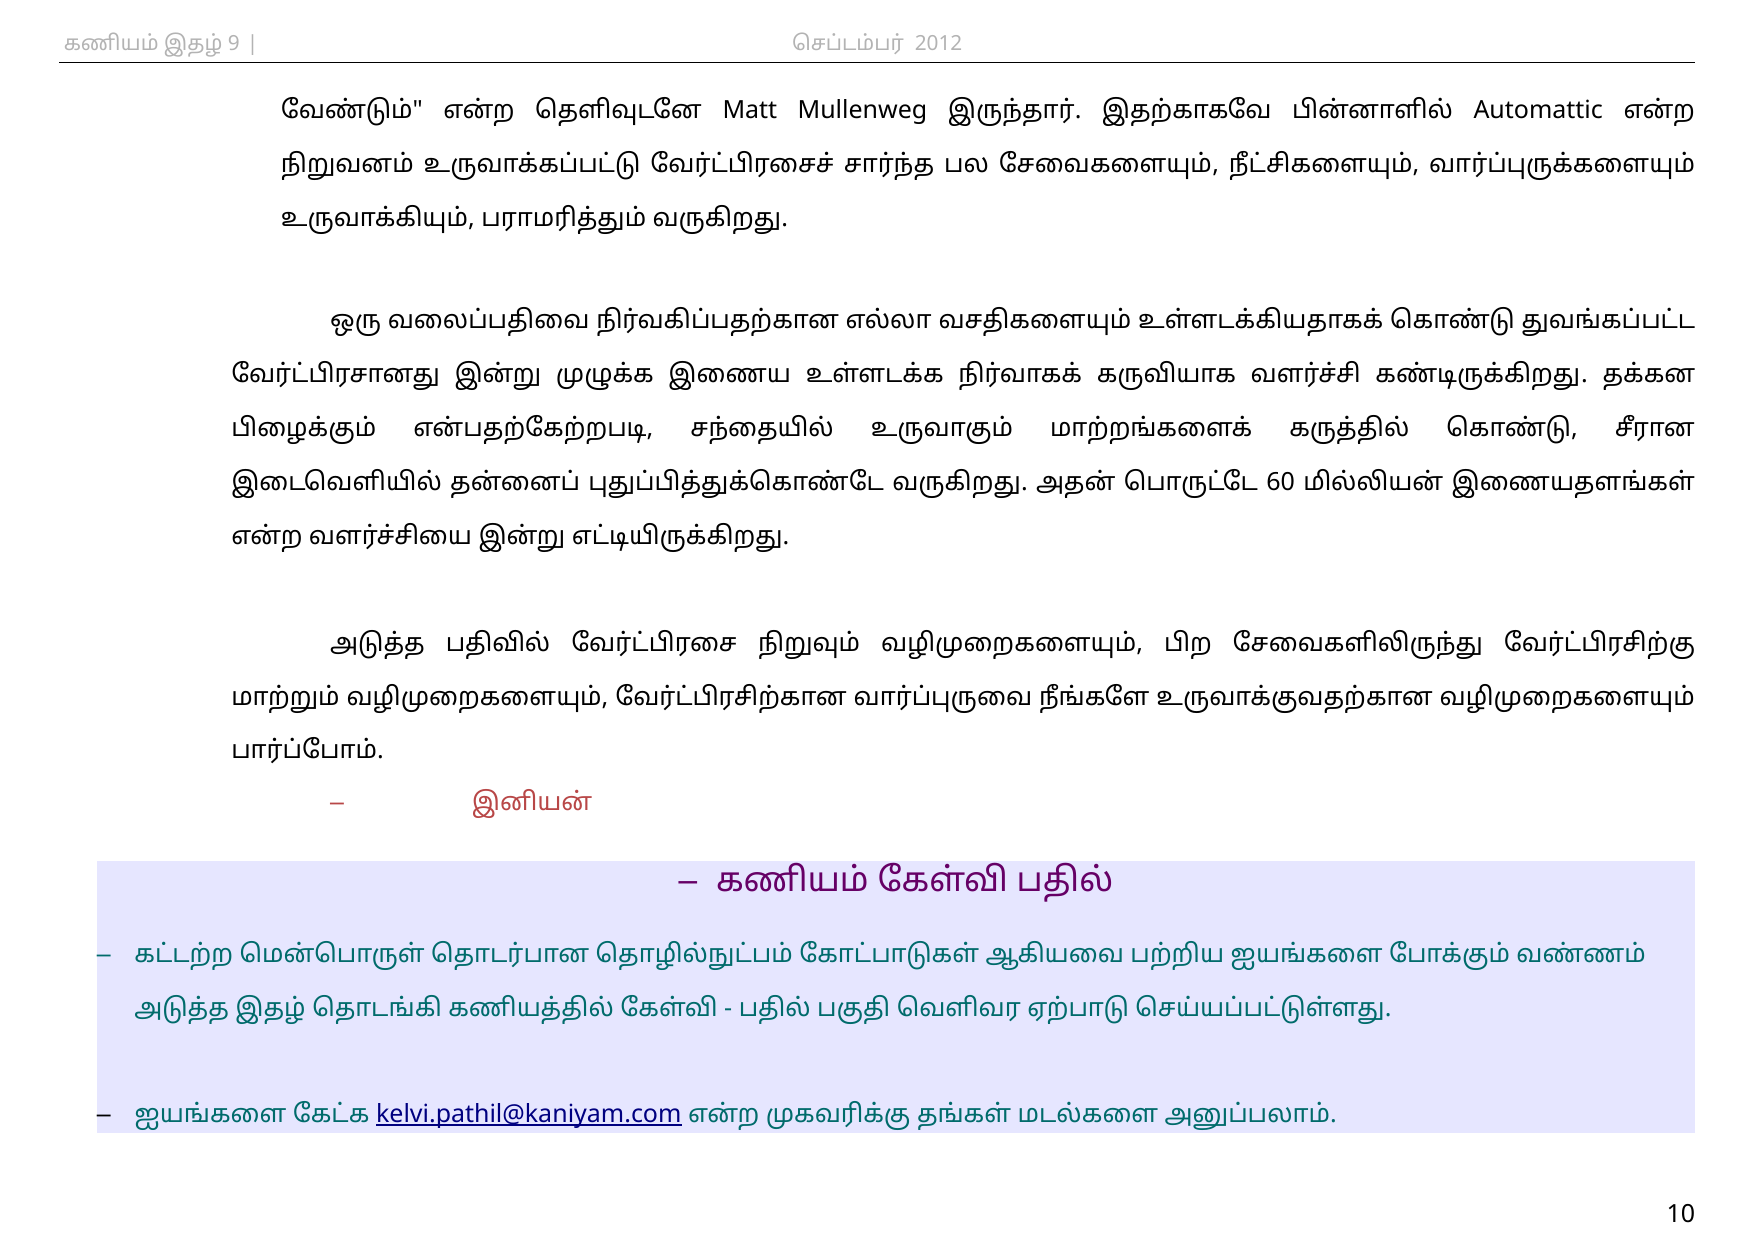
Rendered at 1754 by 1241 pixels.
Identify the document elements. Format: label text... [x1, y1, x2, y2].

list வேண்டும்" என்ற தெளிவுடனே Matt Mullenweg இருந்தார். இதற்காகவே பின்னாளில் Automattic என்ற நிறுவனம் உருவாக்கப்பட்டு வேர்ட்பிரசைச் சார்ந்த பல சேவைகளையும், நீட்சிகளையும், வார்ப்புருக்களையும் உருவாக்கியும், பராமரித்தும் வருகிறது. [281, 92, 1695, 237]
list கட்டற்ற மென்பொருள் தொடர்பான தொழில்நுட்பம் கோட்பாடுகள் ஆகியவை பற்றிய ஐயங்களை போக்கும் வண்ணம் அடுத்த இதழ் தொடங்கி கணியத்தில் கேள்வி - பதில் பகுதி வெளிவர ஏற்பாடு செய்யப்பட்டுள்ளது. [97, 939, 1695, 1026]
subtitle கணியம் கேள்வி பதில் [97, 861, 1695, 905]
text அடுத்த பதிவில் வேர்ட்பிரசை நிறுவும் வழிமுறைகளையும், பிற சேவைகளிலிருந்து வேர்ட்பிரசிற்கு மாற்றும் வழிமுறைகளையும், வேர்ட்பிரசிற்கான வார்ப்புருவை நீங்களே உருவாக்குவதற்கான வழிமுறைகளையும் பார்ப்போம். [231, 624, 1695, 769]
list ஐயங்களை கேட்க kelvi.pathil@kaniyam.com என்ற முகவரிக்கு தங்கள் மடல்களை அனுப்பலாம். [97, 1096, 1695, 1133]
list இனியன் [231, 788, 1695, 820]
text ஒரு வலைப்பதிவை நிர்வகிப்பதற்கான எல்லா வசதிகளையும் உள்ளடக்கியதாகக் கொண்டு துவங்கப்பட்ட வேர்ட்பிரசானது இன்று முழுக்க இணைய உள்ளடக்க நிர்வாகக் கருவியாக வளர்ச்சி கண்டிருக்கிறது. தக்கன பிழைக்கும் என்பதற்கேற்றபடி, சந்தையில் உருவாகும் மாற்றங்களைக் கருத்தில் கொண்டு, சீரான இடைவெளியில் தன்னைப் புதுப்பித்துக்கொண்டே வருகிறது. அதன் பொருட்டே 60 மில்லியன் இணையதளங்கள் என்ற வளர்ச்சியை இன்று எட்டியிருக்கிறது. [231, 306, 1695, 555]
